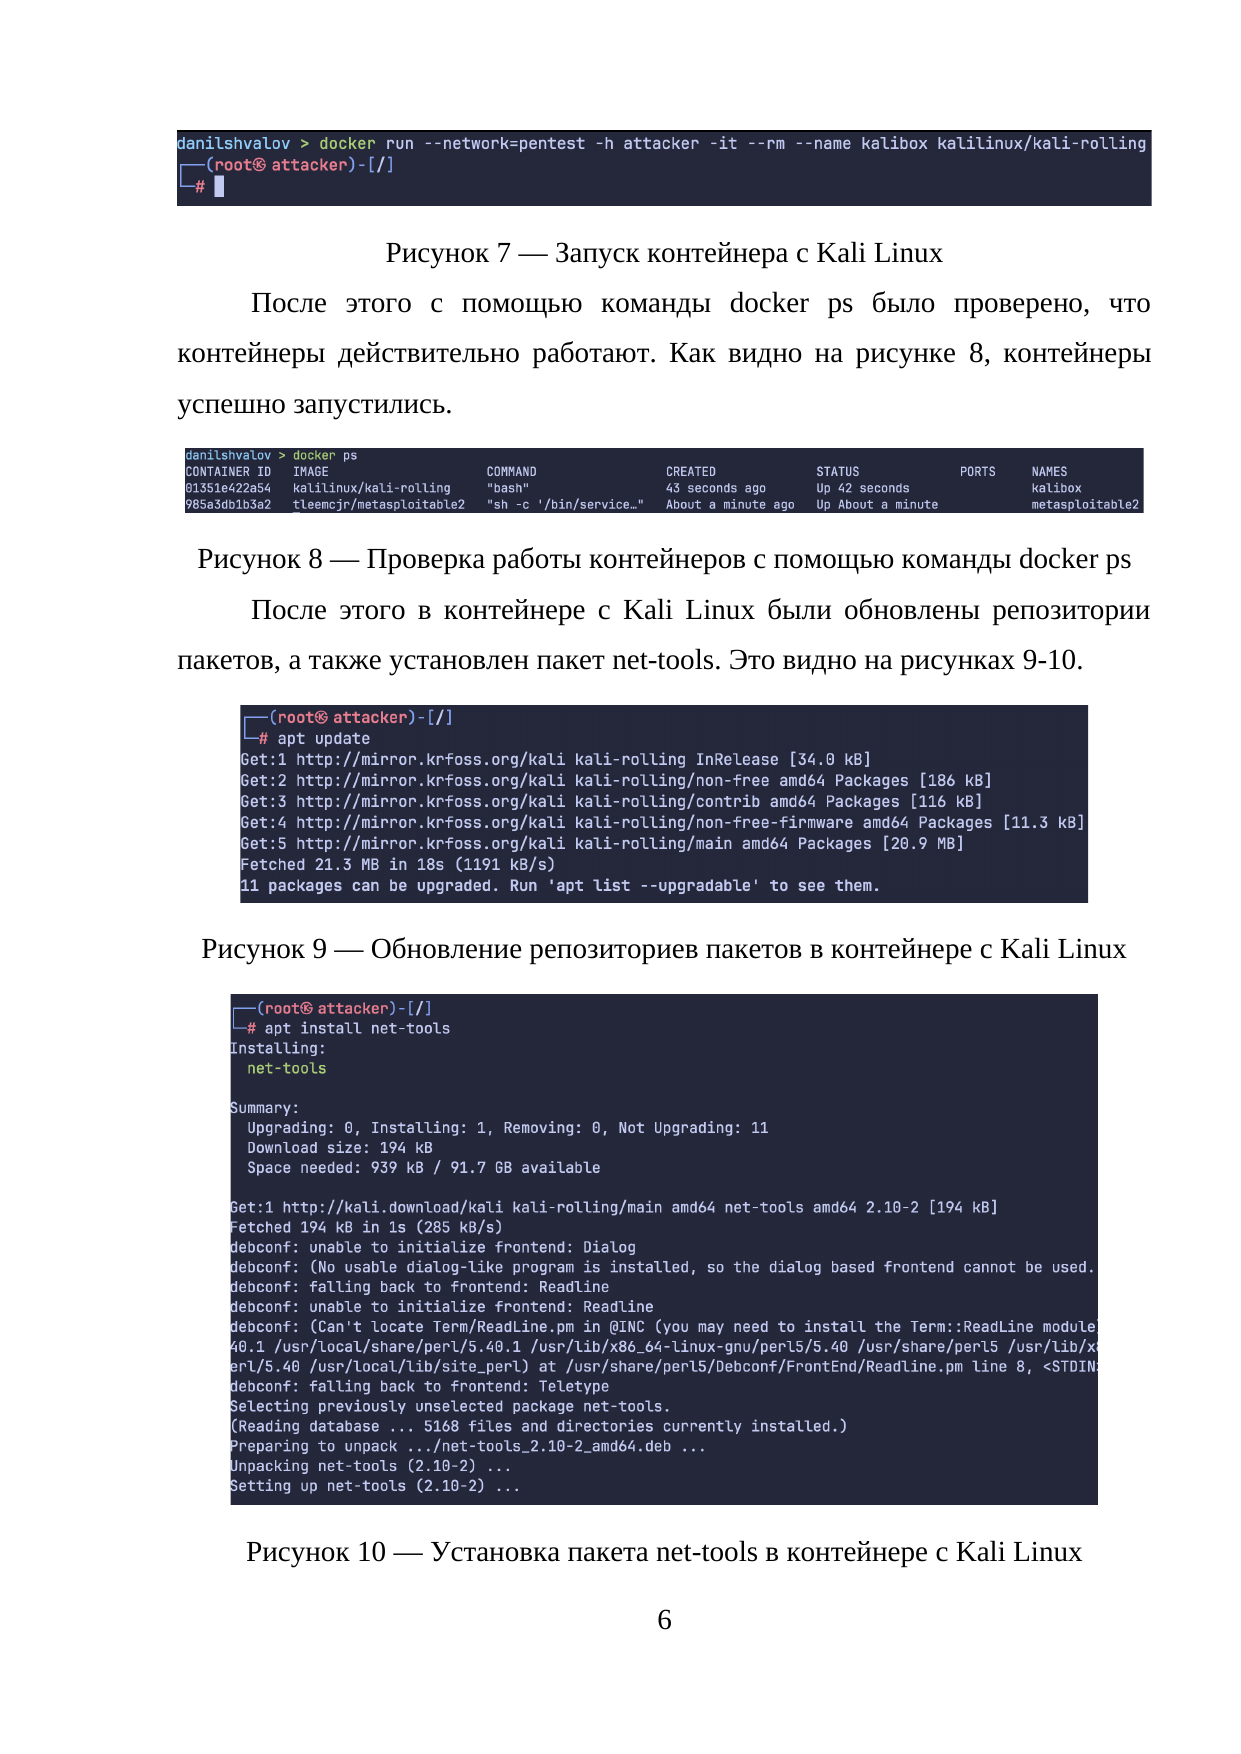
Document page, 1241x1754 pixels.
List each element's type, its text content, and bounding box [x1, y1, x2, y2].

picture [185, 448, 1144, 513]
picture [177, 130, 1152, 206]
picture [240, 705, 1089, 903]
text После этого с помощью команды docker ps было проверено, что контейнеры действительно работают. Как видно на рисунке 8, контейнеры успешно запустились. [177, 285, 1152, 419]
text После этого в контейнере с Kali Linux были обновлены репозитории пакетов, а также установлен пакет net-tools. Это видно на рисунках 9-10. [177, 592, 1152, 676]
picture [230, 994, 1098, 1505]
text Рисунок 10 — Установка пакета net-tools в контейнере с Kali Linux [177, 994, 1152, 1567]
text Рисунок 9 — Обновление репозиториев пакетов в контейнере с Kali Linux [177, 705, 1152, 965]
text Рисунок 7 — Запуск контейнера с Kali Linux [177, 206, 1152, 268]
text Рисунок 8 — Проверка работы контейнеров с помощью команды docker ps [185, 513, 1143, 575]
